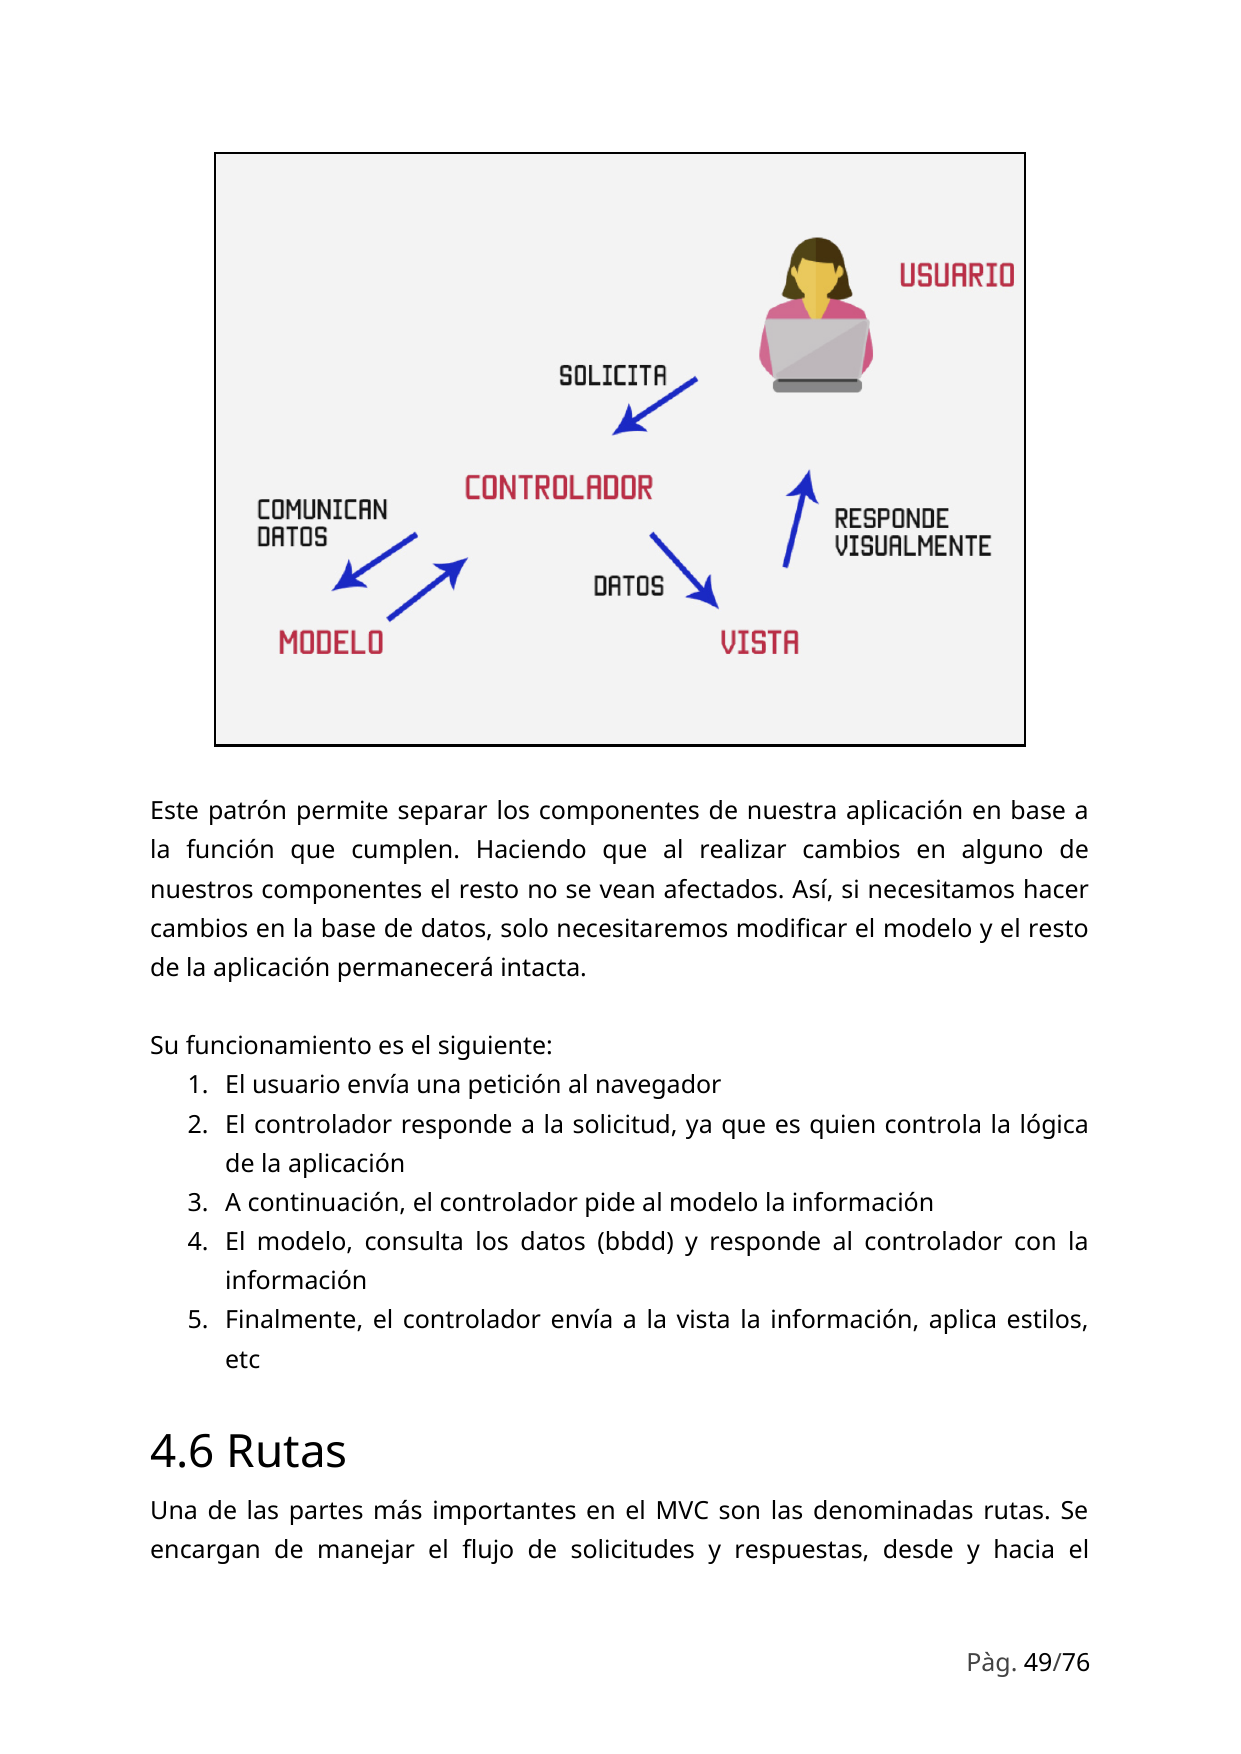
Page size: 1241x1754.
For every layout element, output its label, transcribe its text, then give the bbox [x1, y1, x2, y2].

text Este patrón permite separar los componentes de nuestra aplicación en base a la función que cumplen. Haciendo que al realizar cambios en alguno de nuestros componentes el resto no se vean afectados. Así, si necesitamos hacer cambios en la base de datos, solo necesitaremos modificar el modelo y el resto de la aplicación permanecerá intacta. [150, 793, 1090, 984]
text Una de las partes más importantes en el MVC son las denominadas rutas. Se encargan de manejar el flujo de solicitudes y respuestas, desde y hacia el [150, 1493, 1090, 1566]
subtitle 4.6 Rutas [150, 1418, 1090, 1480]
text Su funcionamiento es el siguiente: [150, 1028, 1090, 1062]
list A continuación, el controlador pide al modelo la información [187, 1185, 1090, 1219]
picture [216, 154, 1024, 744]
list El usuario envía una petición al navegador [187, 1067, 1090, 1101]
list Finalmente, el controlador envía a la vista la información, aplica estilos, etc [187, 1302, 1090, 1375]
list El modelo, consulta los datos (bbdd) y responde al controlador con la información [187, 1224, 1090, 1297]
list El controlador responde a la solicitud, ya que es quien controla la lógica de la aplicación [187, 1106, 1090, 1179]
